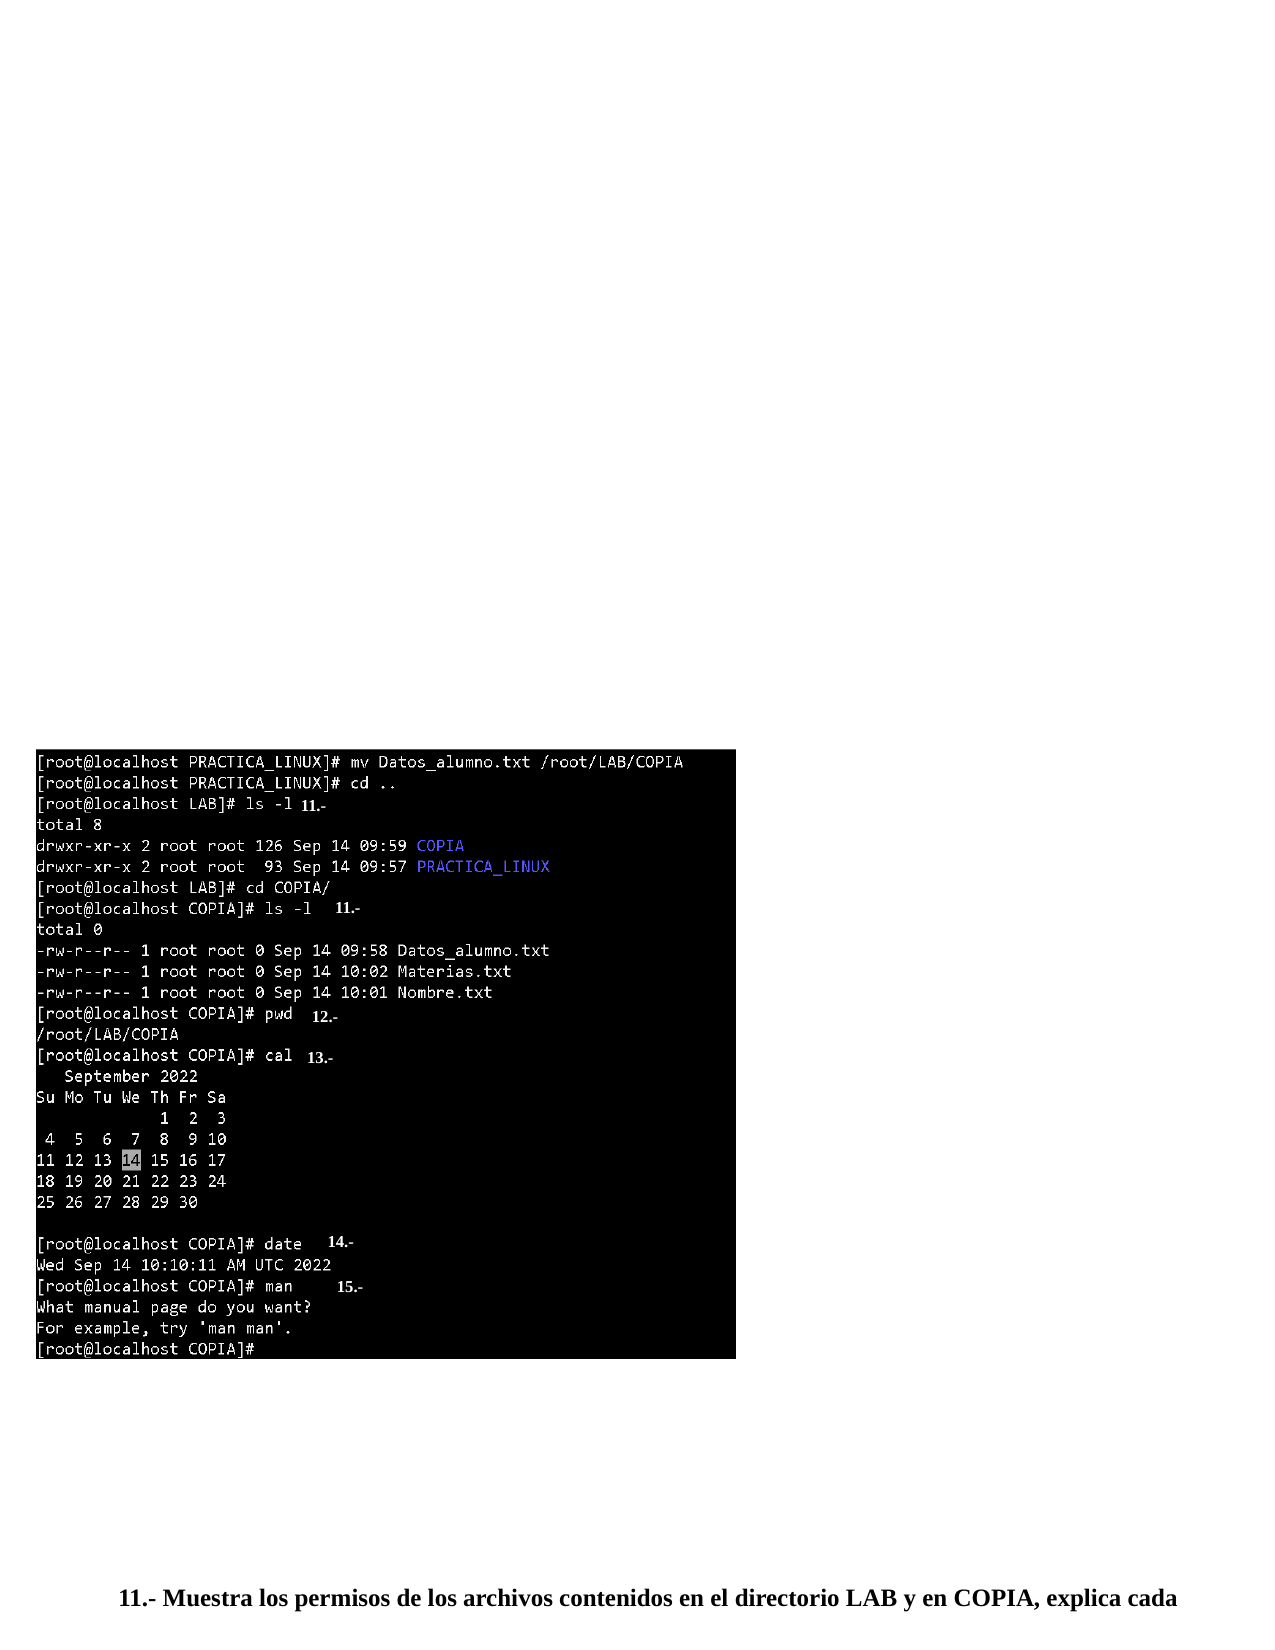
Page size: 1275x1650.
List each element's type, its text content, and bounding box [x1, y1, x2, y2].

text 11.- Muestra los permisos de los archivos contenidos en el directorio LAB y en COPIA, explica cada [118, 1583, 1205, 1612]
